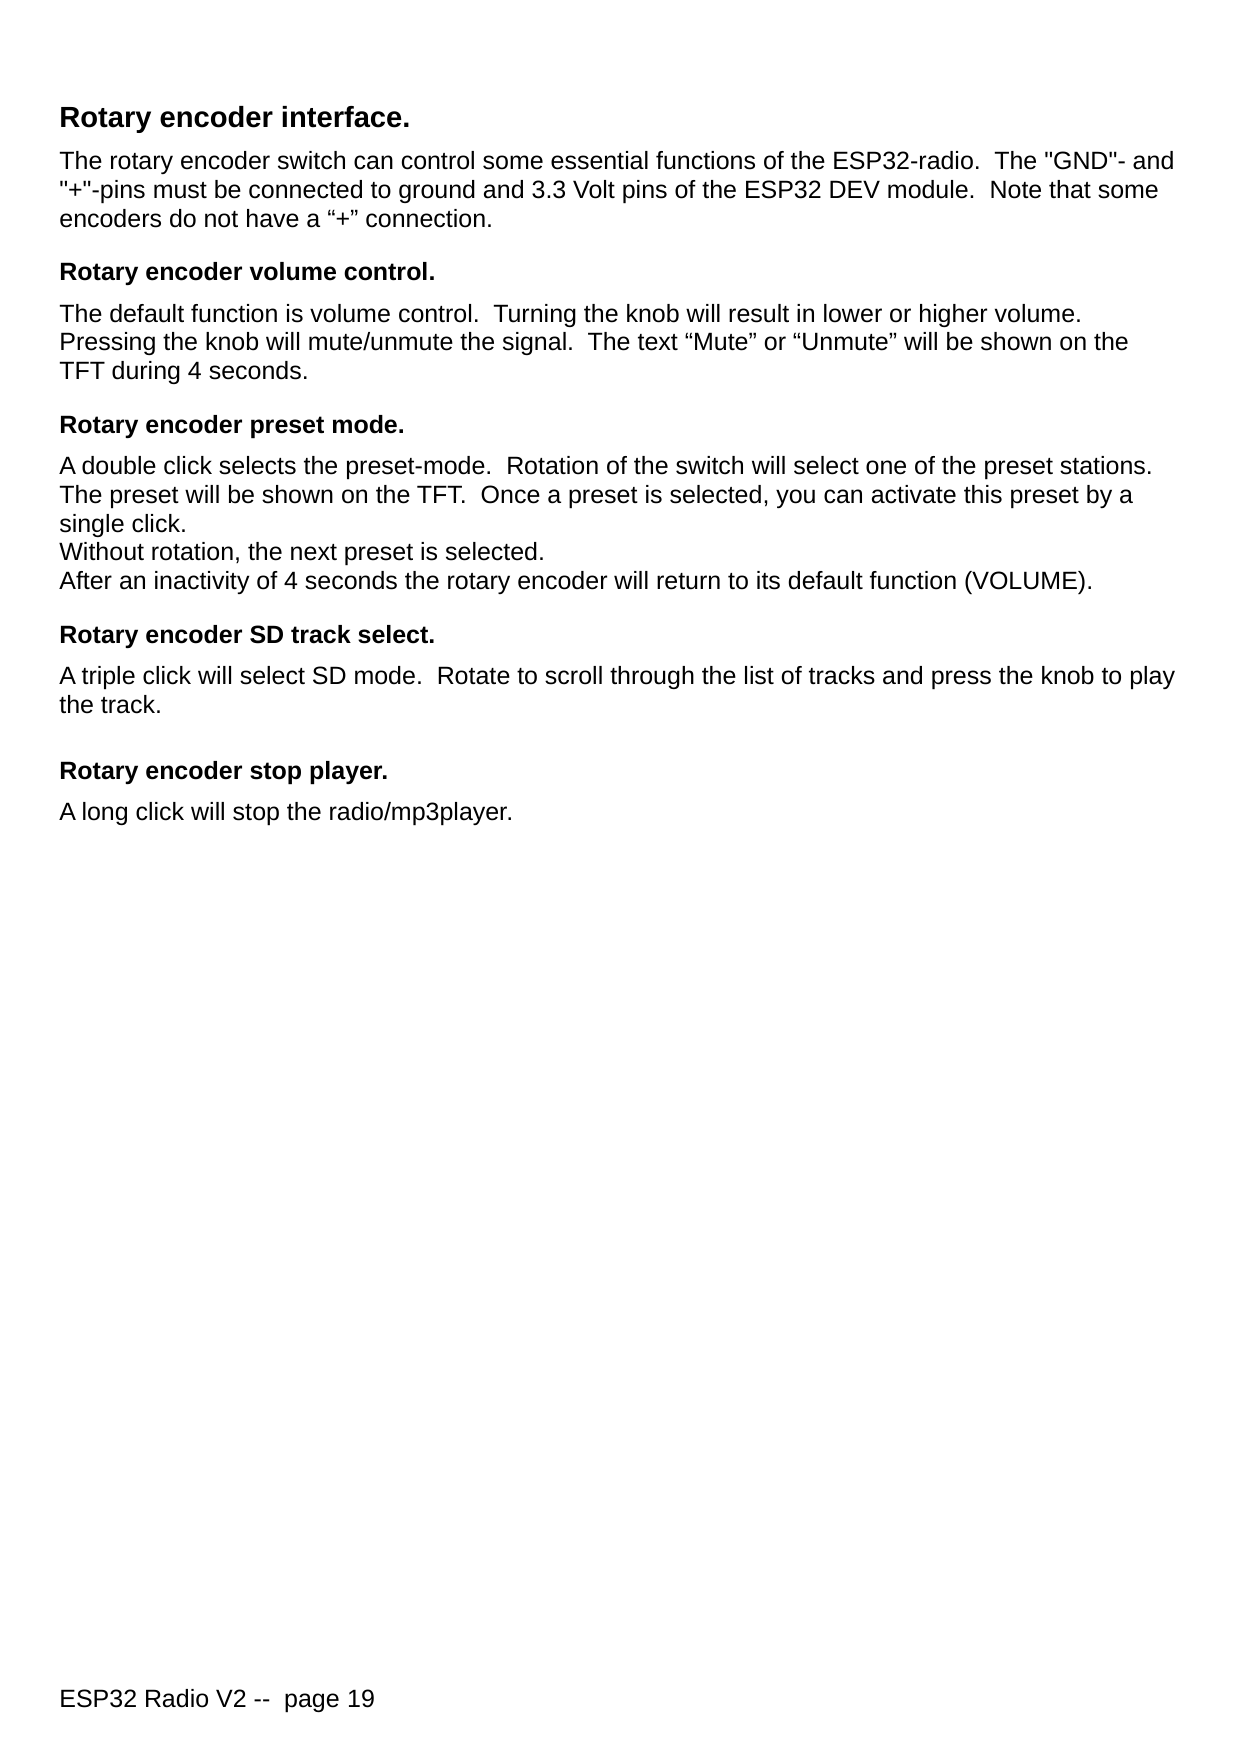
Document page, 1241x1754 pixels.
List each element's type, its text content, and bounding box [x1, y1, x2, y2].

text After an inactivity of 4 seconds the rotary encoder will return to its default function (VOLUME). [59, 566, 1181, 595]
subtitle Rotary encoder interface. [59, 100, 1181, 133]
text A double click selects the preset-mode. Rotation of the switch will select one of the preset stations. The preset will be shown on the TFT. Once a preset is selected, you can activate this preset by a single click. Without rotation, the next preset is selected. [59, 451, 1181, 566]
text A triple click will select SD mode. Rotate to scroll through the list of tracks and press the knob to play the track. [59, 661, 1181, 718]
text The default function is volume control. Turning the knob will result in lower or higher volume. Pressing the knob will mute/unmute the signal. The text “Mute” or “Unmute” will be shown on the TFT during 4 seconds. [59, 298, 1181, 385]
subtitle Rotary encoder SD track select. [59, 620, 1181, 648]
subtitle Rotary encoder stop player. [59, 756, 1181, 785]
subtitle Rotary encoder volume control. [59, 257, 1181, 286]
text A long click will stop the radio/mp3player. [59, 797, 1181, 826]
subtitle Rotary encoder preset mode. [59, 410, 1181, 438]
text The rotary encoder switch can control some essential functions of the ESP32-radio. The "GND"- and "+"-pins must be connected to ground and 3.3 Volt pins of the ESP32 DEV module. Note that some encoders do not have a “+” connection. [59, 146, 1181, 232]
